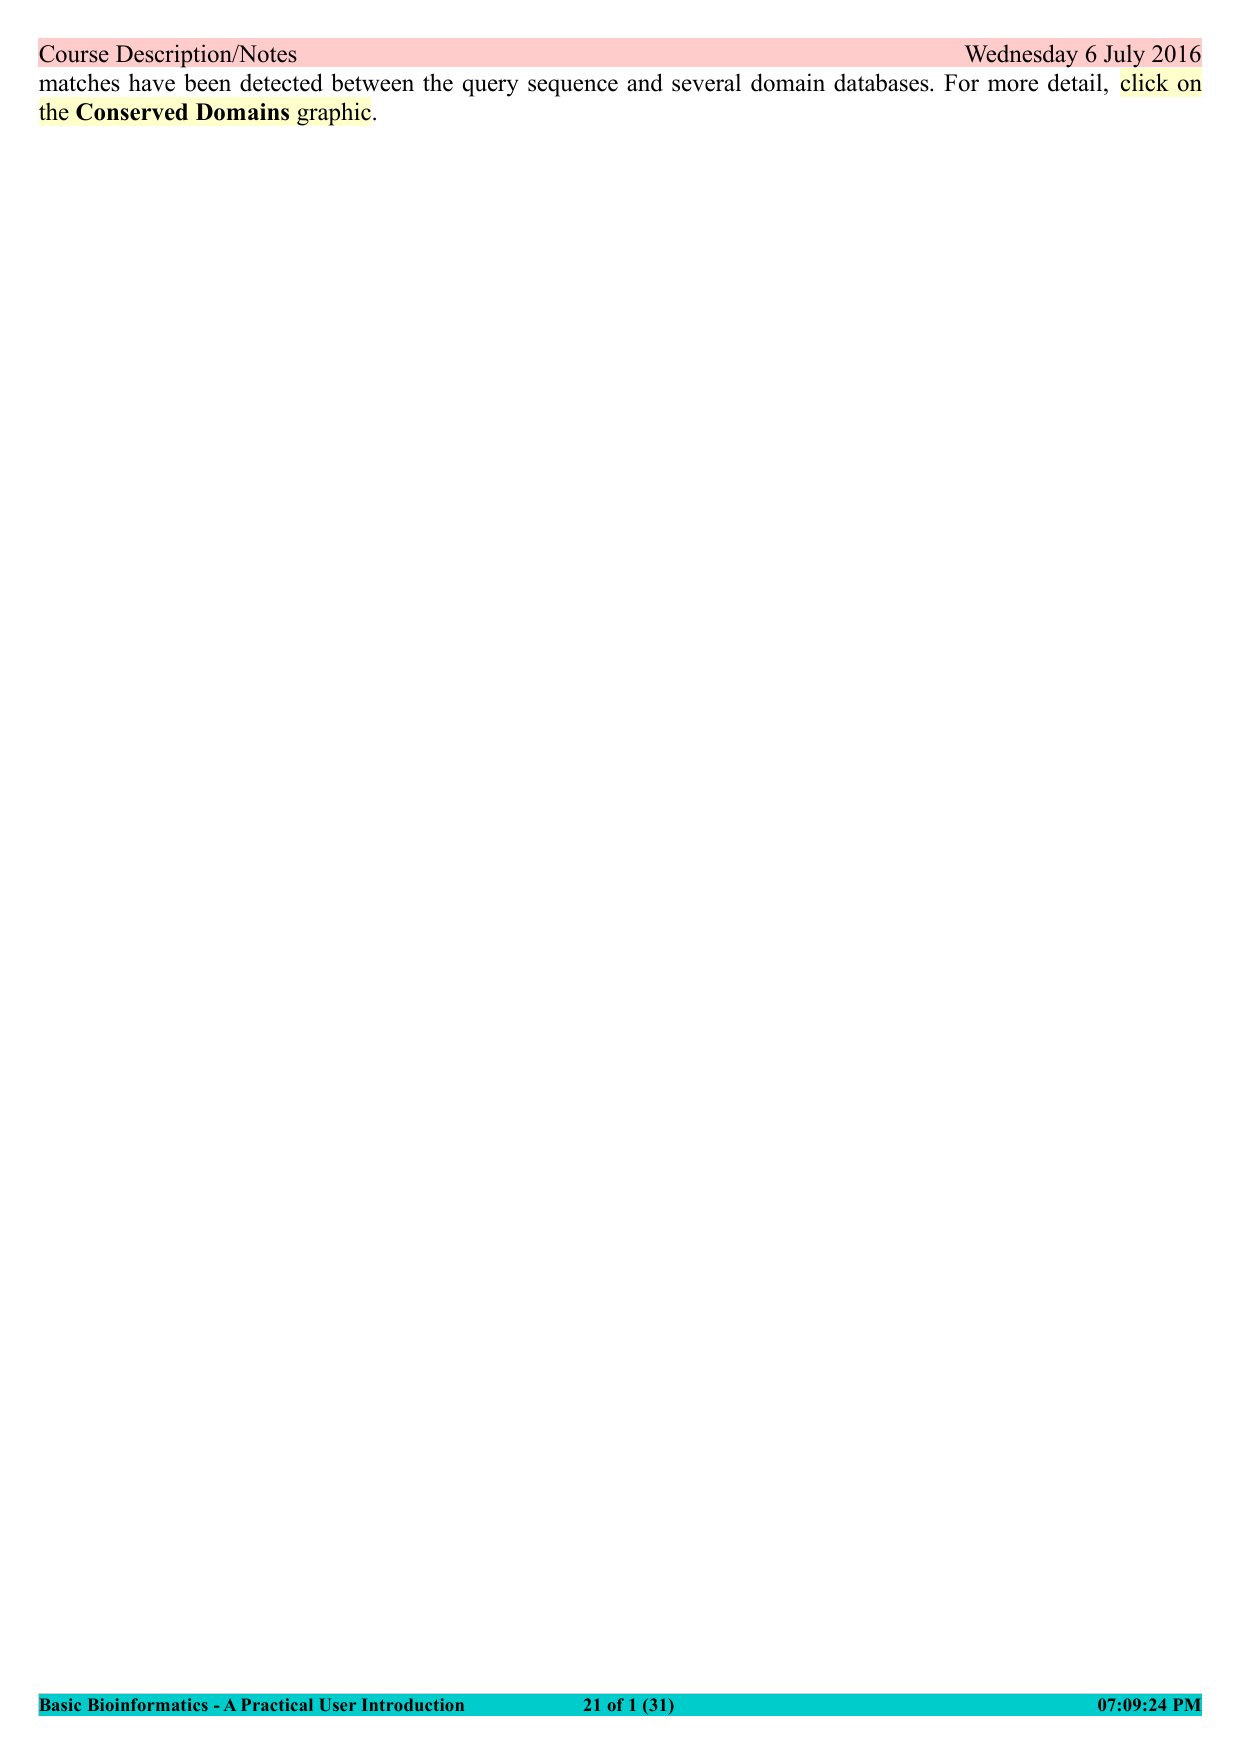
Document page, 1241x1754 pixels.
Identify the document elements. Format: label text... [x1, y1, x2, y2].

text matches have been detected between the query sequence and several domain databases. For more detail, click on the Conserved Domains graphic. [38, 67, 1202, 126]
